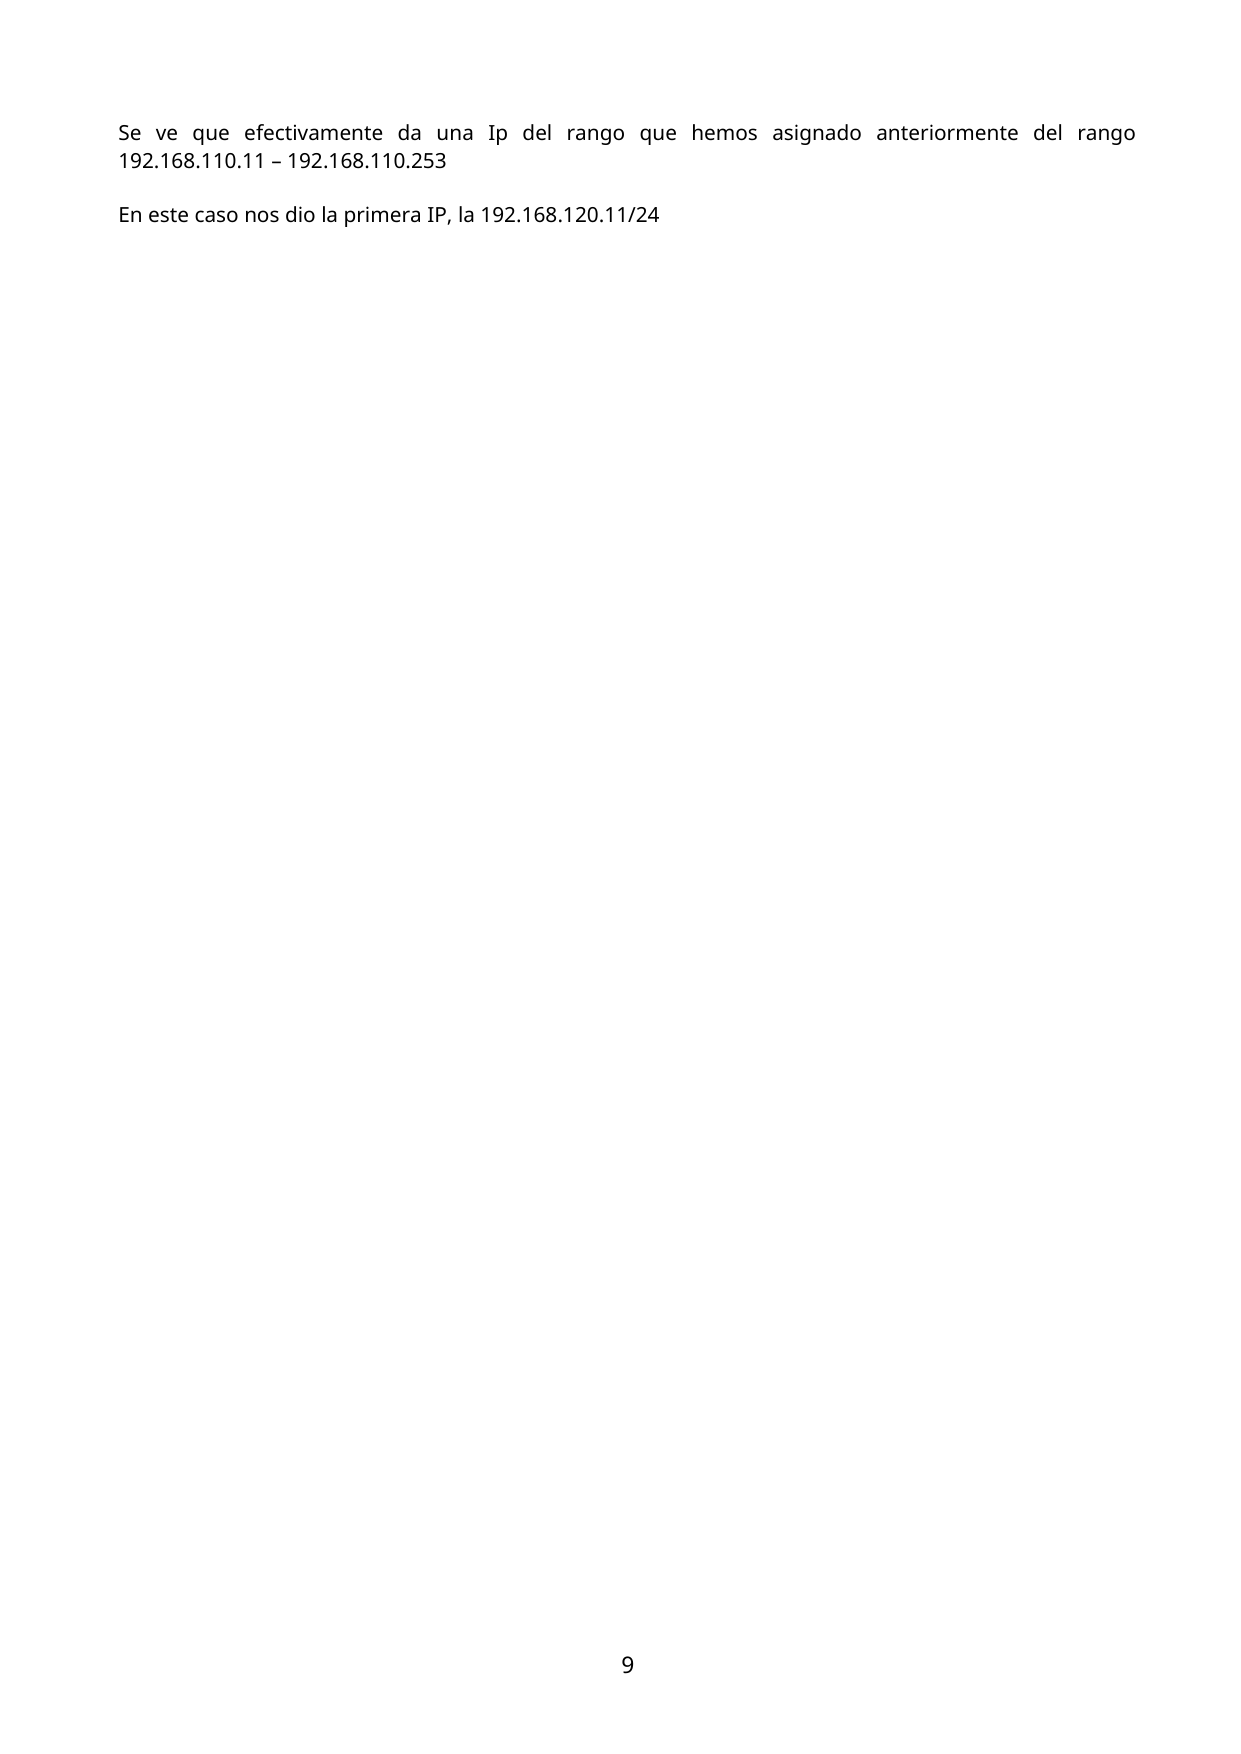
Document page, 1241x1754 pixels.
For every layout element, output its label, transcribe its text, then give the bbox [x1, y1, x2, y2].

text En este caso nos dio la primera IP, la 192.168.120.11/24 [118, 200, 1137, 228]
text Se ve que efectivamente da una Ip del rango que hemos asignado anteriormente del rango 192.168.110.11 – 192.168.110.253 [118, 118, 1137, 175]
